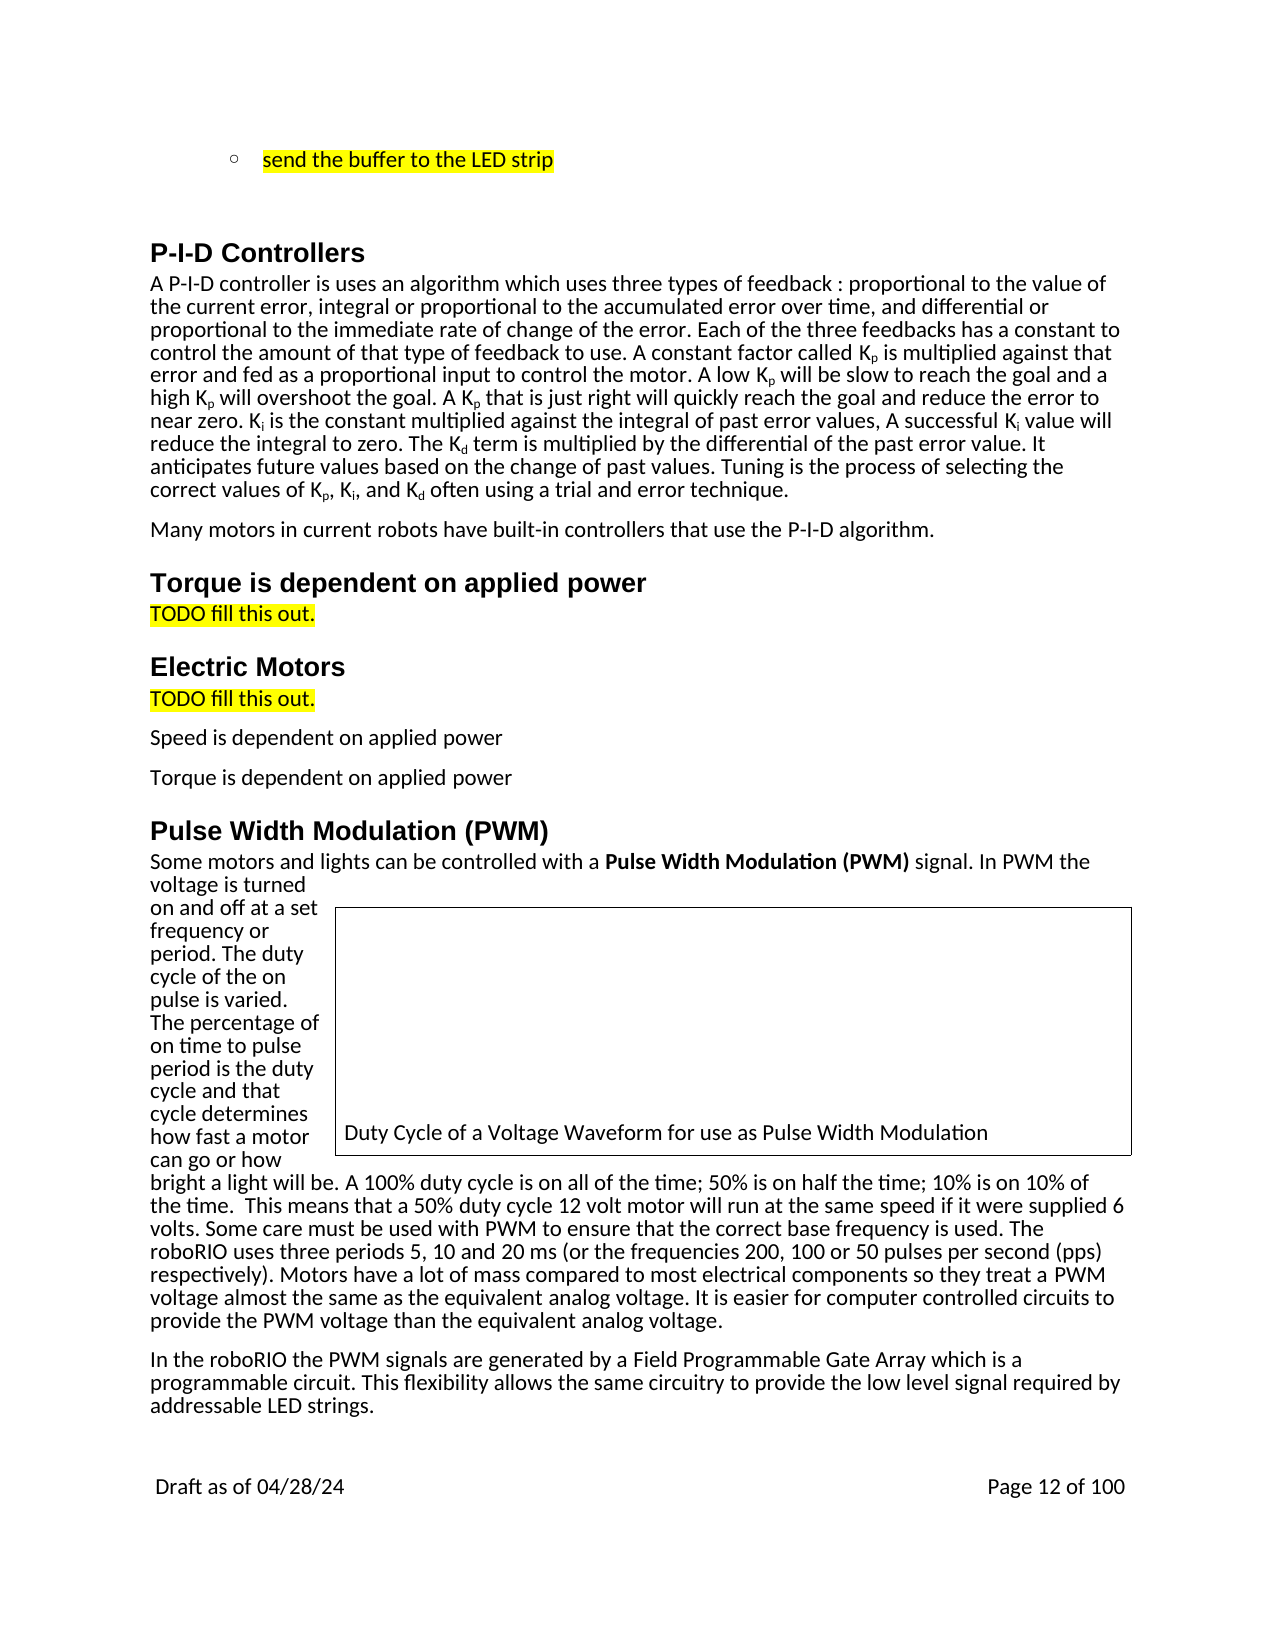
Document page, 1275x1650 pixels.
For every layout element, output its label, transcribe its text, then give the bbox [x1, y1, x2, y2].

text Torque is dependent on applied power [150, 768, 1125, 791]
text TODO fill this out. [150, 604, 1125, 627]
text Some motors and lights can be controlled with a Pulse Width Modulation (PWM) signal. In PWM the voltage is turned on and off at a set frequency or period. The duty cycle of the on pulse is varied. The percentage of on time to pulse period is the duty cycle and that cycle determines how fast a motor can go or how bright a light will be. A 100% duty cycle is on all of the time; 50% is on half the time; 10% is on 10% of the time. This means that a 50% duty cycle 12 volt motor will run at the same speed if it were supplied 6 volts. Some care must be used with PWM to ensure that the correct base frequency is used. The roboRIO uses three periods 5, 10 and 20 ms (or the frequencies 200, 100 or 50 pulses per second (pps) respectively). Motors have a lot of mass compared to most electrical components so they treat a PWM voltage almost the same as the equivalent analog voltage. It is easier for computer controlled circuits to provide the PWM voltage than the equivalent analog voltage. [150, 852, 1125, 1334]
list send the buffer to the LED strip [225, 150, 1125, 173]
text Speed is dependent on applied power [150, 728, 1125, 751]
subtitle Torque is dependent on applied power [150, 568, 1125, 598]
text Many motors in current robots have built-in controllers that use the P-I-D algorithm. [150, 520, 1125, 543]
subtitle Electric Motors [150, 652, 1125, 683]
text Some motors and lights can be controlled with a Pulse Width Modulation (PWM) signal. In PWM the voltage is turned on and off at a set frequency or period. The duty cycle of the on pulse is varied. The percentage of on time to pulse period is the duty cycle and that cycle determines how fast a motor can go or how bright a light will be. A 100% duty cycle is on all of the time; 50% is on half the time; 10% is on 10% of the time. This means that a 50% duty cycle 12 volt motor will run at the same speed if it were supplied 6 volts. Some care must be used with PWM to ensure that the correct base frequency is used. The roboRIO uses three periods 5, 10 and 20 ms (or the frequencies 200, 100 or 50 pulses per second (pps) respectively). Motors have a lot of mass compared to most electrical components so they treat a PWM voltage almost the same as the equivalent analog voltage. It is easier for computer controlled circuits to provide the PWM voltage than the equivalent analog voltage. [336, 908, 1131, 1155]
text A P-I-D controller is uses an algorithm which uses three types of feedback : proportional to the value of the current error, integral or proportional to the accumulated error over time, and differential or proportional to the immediate rate of change of the error. Each of the three feedbacks has a constant to control the amount of that type of feedback to use. A constant factor called Kp is multiplied against that error and fed as a proportional input to control the motor. A low Kp will be slow to reach the goal and a high Kp will overshoot the goal. A Kp that is just right will quickly reach the goal and reduce the error to near zero. Ki is the constant multiplied against the integral of past error values, A successful Ki value will reduce the integral to zero. The Kd term is multiplied by the differential of the past error value. It anticipates future values based on the change of past values. Tuning is the process of selecting the correct values of Kp, Ki, and Kd often using a trial and error technique. [150, 274, 1125, 503]
subtitle Pulse Width Modulation (PWM) [150, 816, 1125, 846]
text TODO fill this out. [150, 689, 1125, 712]
subtitle P-I-D Controllers [150, 237, 1125, 268]
text Duty Cycle of a Voltage Waveform for use as Pulse Width Modulation [344, 916, 1122, 1146]
text In the roboRIO the PWM signals are generated by a Field Programmable Gate Array which is a programmable circuit. This flexibility allows the same circuitry to provide the low level signal required by addressable LED strings. [150, 1350, 1125, 1419]
